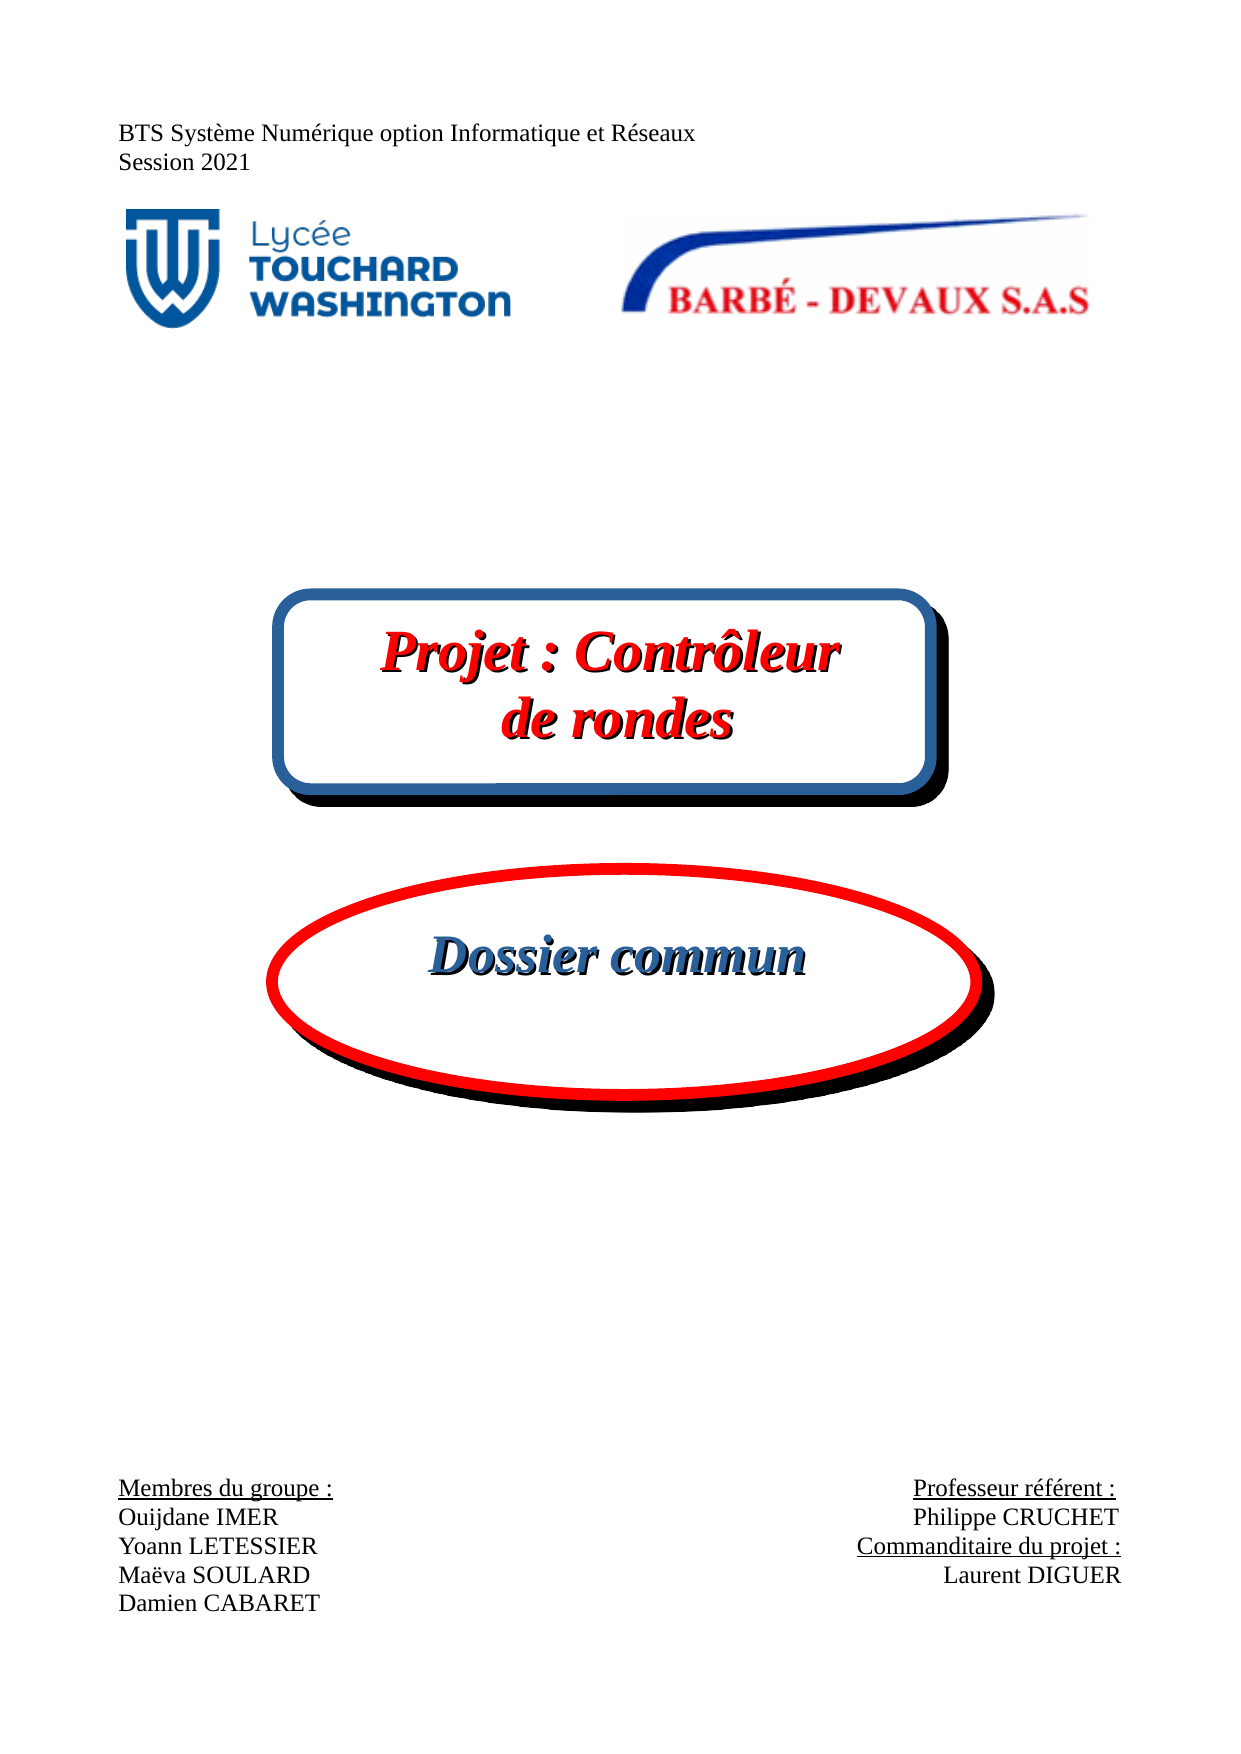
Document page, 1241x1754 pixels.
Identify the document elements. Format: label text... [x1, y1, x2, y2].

text Yoann LETESSIER Commanditaire du projet : [118, 1531, 1122, 1560]
text Dossier commun [118, 922, 311, 985]
text de rondes [949, 683, 1122, 750]
picture [602, 198, 1110, 326]
text Damien CABARET [118, 1588, 1122, 1617]
text Dossier commun [937, 922, 1122, 985]
text Session 2021 [118, 147, 1122, 176]
text Projet : Contrôleur [943, 616, 1122, 683]
text BTS Système Numérique option Informatique et Réseaux [118, 118, 1122, 147]
text Projet : Contrôleur [118, 616, 273, 683]
picture [126, 209, 511, 329]
text Membres du groupe : Professeur référent : [118, 1473, 1122, 1502]
text Maëva SOULARD Laurent DIGUER [118, 1560, 1122, 1588]
text Ouijdane IMER Philippe CRUCHET [118, 1502, 1122, 1531]
text de rondes [118, 683, 272, 750]
